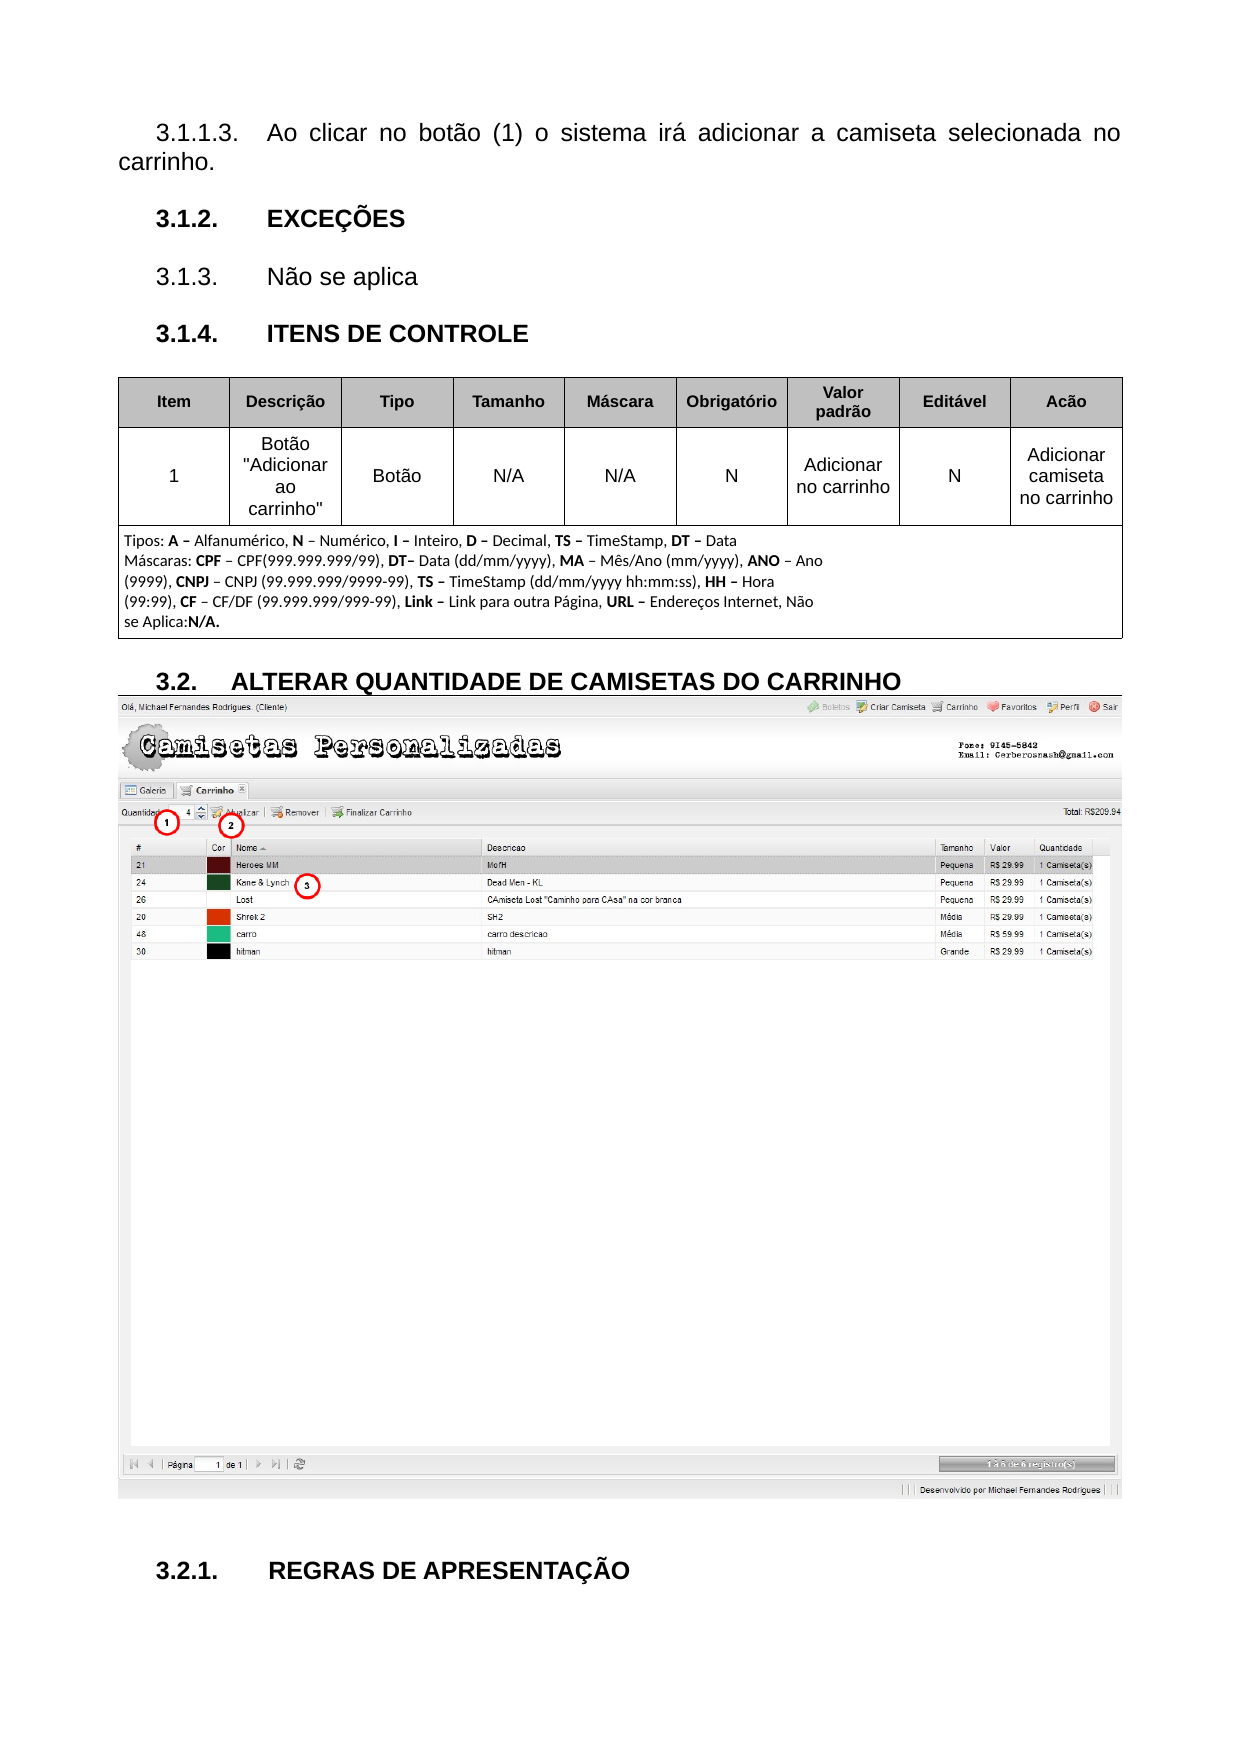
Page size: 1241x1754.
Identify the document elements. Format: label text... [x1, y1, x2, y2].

table_cell N/A [565, 428, 676, 524]
table_header Valor padrão [788, 378, 899, 427]
table_header Descrição [230, 378, 341, 427]
list Ao clicar no botão (1) o sistema irá adicionar a camiseta selecionada no carrinho. [118, 118, 1122, 176]
table_cell Botão [342, 428, 453, 524]
picture [118, 695, 1122, 1499]
table_cell N [900, 428, 1010, 524]
table_cell N/A [454, 428, 564, 524]
list EXCEÇÕES [118, 204, 1122, 233]
table_header Item [119, 378, 229, 427]
table_header Máscara [565, 378, 676, 427]
list ITENS DE CONTROLE [118, 319, 1122, 348]
table_cell Botão "Adicionar ao carrinho" [230, 428, 341, 524]
table_header Tipo [342, 378, 453, 427]
list REGRAS DE APRESENTAÇÃO [118, 1556, 1122, 1584]
list Não se aplica [118, 262, 1122, 291]
table_header Editável [900, 378, 1010, 427]
table_header Acão [1011, 378, 1122, 427]
table_cell N [677, 428, 787, 524]
table_cell Tipos: A – Alfanumérico, N – Numérico, I – Inteiro, D – Decimal, TS – TimeStamp, DT – Data Máscaras: CPF – CPF(999.999.999/99), DT– Data (dd/mm/yyyy), MA – Mês/Ano (mm/yyyy), ANO – Ano (9999), CNPJ – CNPJ (99.999.999/9999-99), TS – TimeStamp (dd/mm/yyyy hh:mm:ss), HH – Hora (99:99), CF – CF/DF (99.999.999/999-99), Link – Link para outra Página, URL – Endereços Internet, Não se Aplica:N/A. [119, 526, 1122, 638]
table_cell Adicionar camiseta no carrinho [1011, 428, 1122, 524]
table_cell Adicionar no carrinho [788, 428, 899, 524]
table_header Tamanho [454, 378, 564, 427]
list ALTERAR QUANTIDADE DE CAMISETAS DO CARRINHO [118, 667, 1122, 695]
table_header Obrigatório [677, 378, 787, 427]
table_cell 1 [119, 428, 229, 524]
